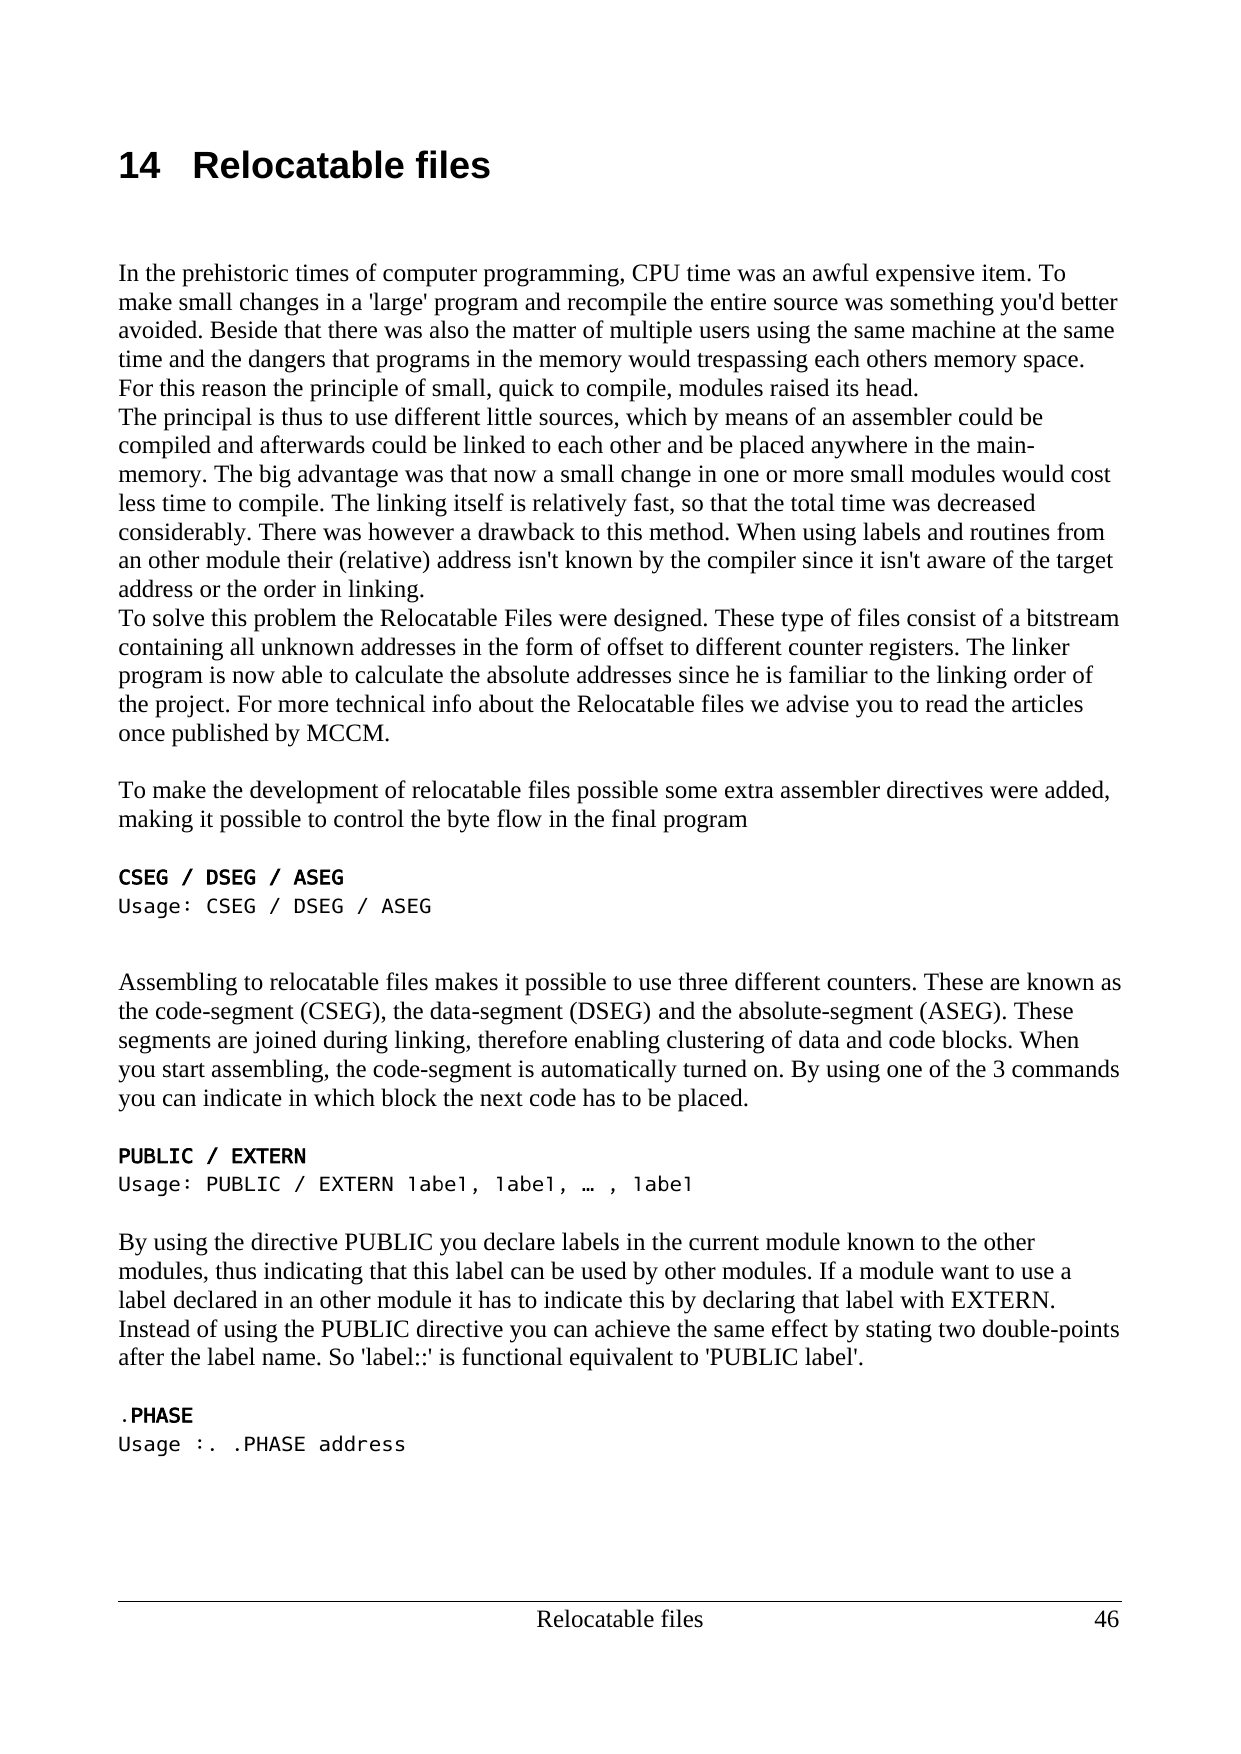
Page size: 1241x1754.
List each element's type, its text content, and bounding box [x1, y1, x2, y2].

text Assembling to relocatable files makes it possible to use three different counters. These are known as the code-segment (CSEG), the data-segment (DSEG) and the absolute-segment (ASEG). These segments are joined during linking, therefore enabling clustering of data and code blocks. When you start assembling, the code-segment is automatically turned on. By using one of the 3 commands you can indicate in which block the next code has to be placed. [118, 967, 1122, 1112]
text By using the directive PUBLIC you declare labels in the current module known to the other modules, thus indicating that this label can be used by other modules. If a module want to use a label declared in an other module it has to indicate this by declaring that label with EXTERN. Instead of using the PUBLIC directive you can achieve the same effect by stating two double-points after the label name. So 'label::' is functional equivalent to 'PUBLIC label'. [118, 1227, 1122, 1371]
text To solve this problem the Relocatable Files were designed. These type of files consist of a bitstream containing all unknown addresses in the form of offset to different counter registers. The linker program is now able to calculate the absolute addresses since he is familiar to the linking order of the project. For more technical info about the Relocatable files we advise you to read the articles once published by MCCM. [118, 603, 1122, 747]
text PUBLIC / EXTERN [118, 1141, 1122, 1169]
text To make the development of relocatable files possible some extra assembler directives were added, making it possible to control the byte flow in the final program [118, 776, 1122, 833]
text Usage: PUBLIC / EXTERN label, label, … , label [118, 1169, 1122, 1198]
text Usage :. .PHASE address [118, 1429, 1122, 1458]
text Usage: CSEG / DSEG / ASEG [118, 891, 1122, 920]
text CSEG / DSEG / ASEG [118, 862, 1122, 891]
text .PHASE [118, 1400, 1122, 1429]
subtitle Relocatable files [118, 143, 1122, 187]
text The principal is thus to use different little sources, which by means of an assembler could be compiled and afterwards could be linked to each other and be placed anywhere in the main-memory. The big advantage was that now a small change in one or more small modules would cost less time to compile. The linking itself is relatively fast, so that the total time was decreased considerably. There was however a drawback to this method. When using labels and routines from an other module their (relative) address isn't known by the compiler since it isn't aware of the target address or the order in linking. [118, 402, 1122, 603]
text In the prehistoric times of computer programming, CPU time was an awful expensive item. To make small changes in a 'large' program and recompile the entire source was something you'd better avoided. Beside that there was also the matter of multiple users using the same machine at the same time and the dangers that programs in the memory would trespassing each others memory space. For this reason the principle of small, quick to compile, modules raised its head. [118, 258, 1122, 402]
